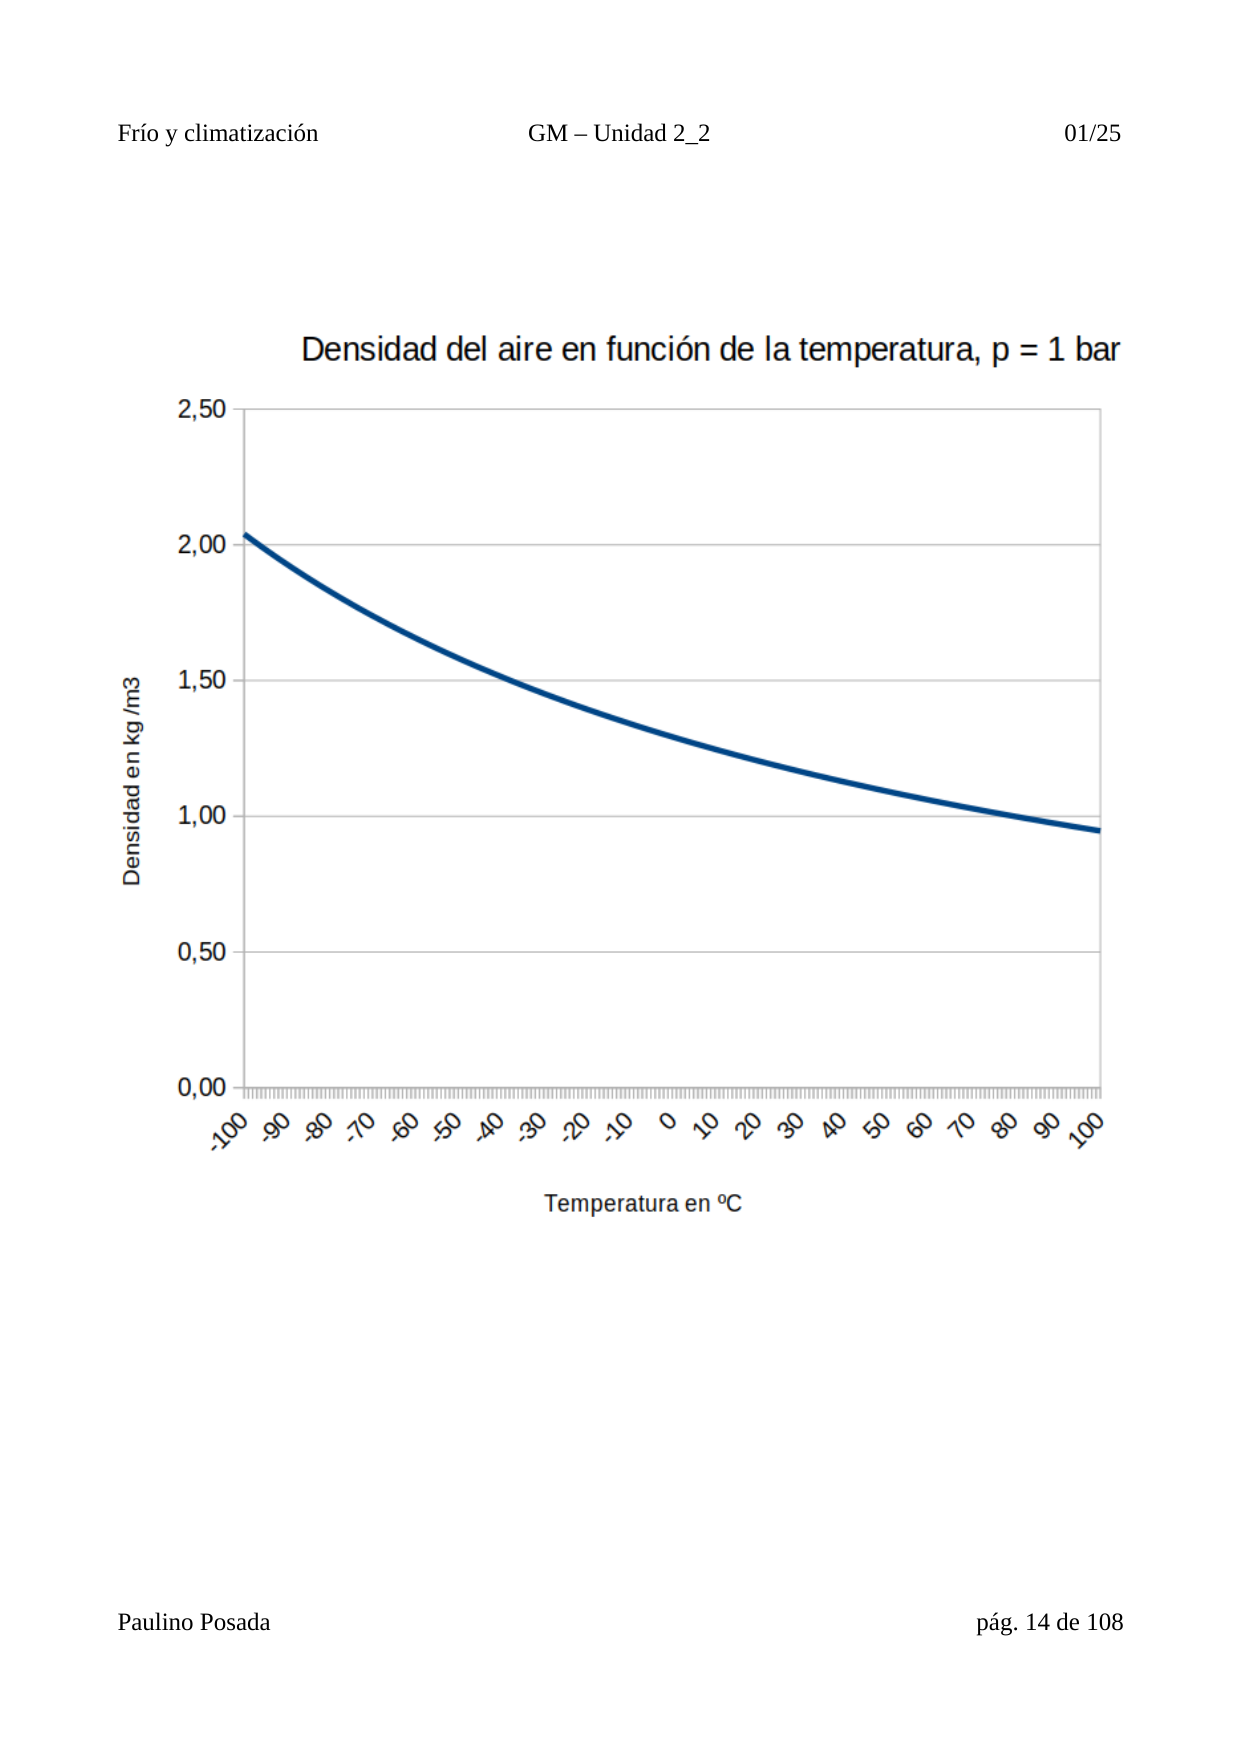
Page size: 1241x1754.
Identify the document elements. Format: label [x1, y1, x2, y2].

picture [118, 325, 1123, 1221]
